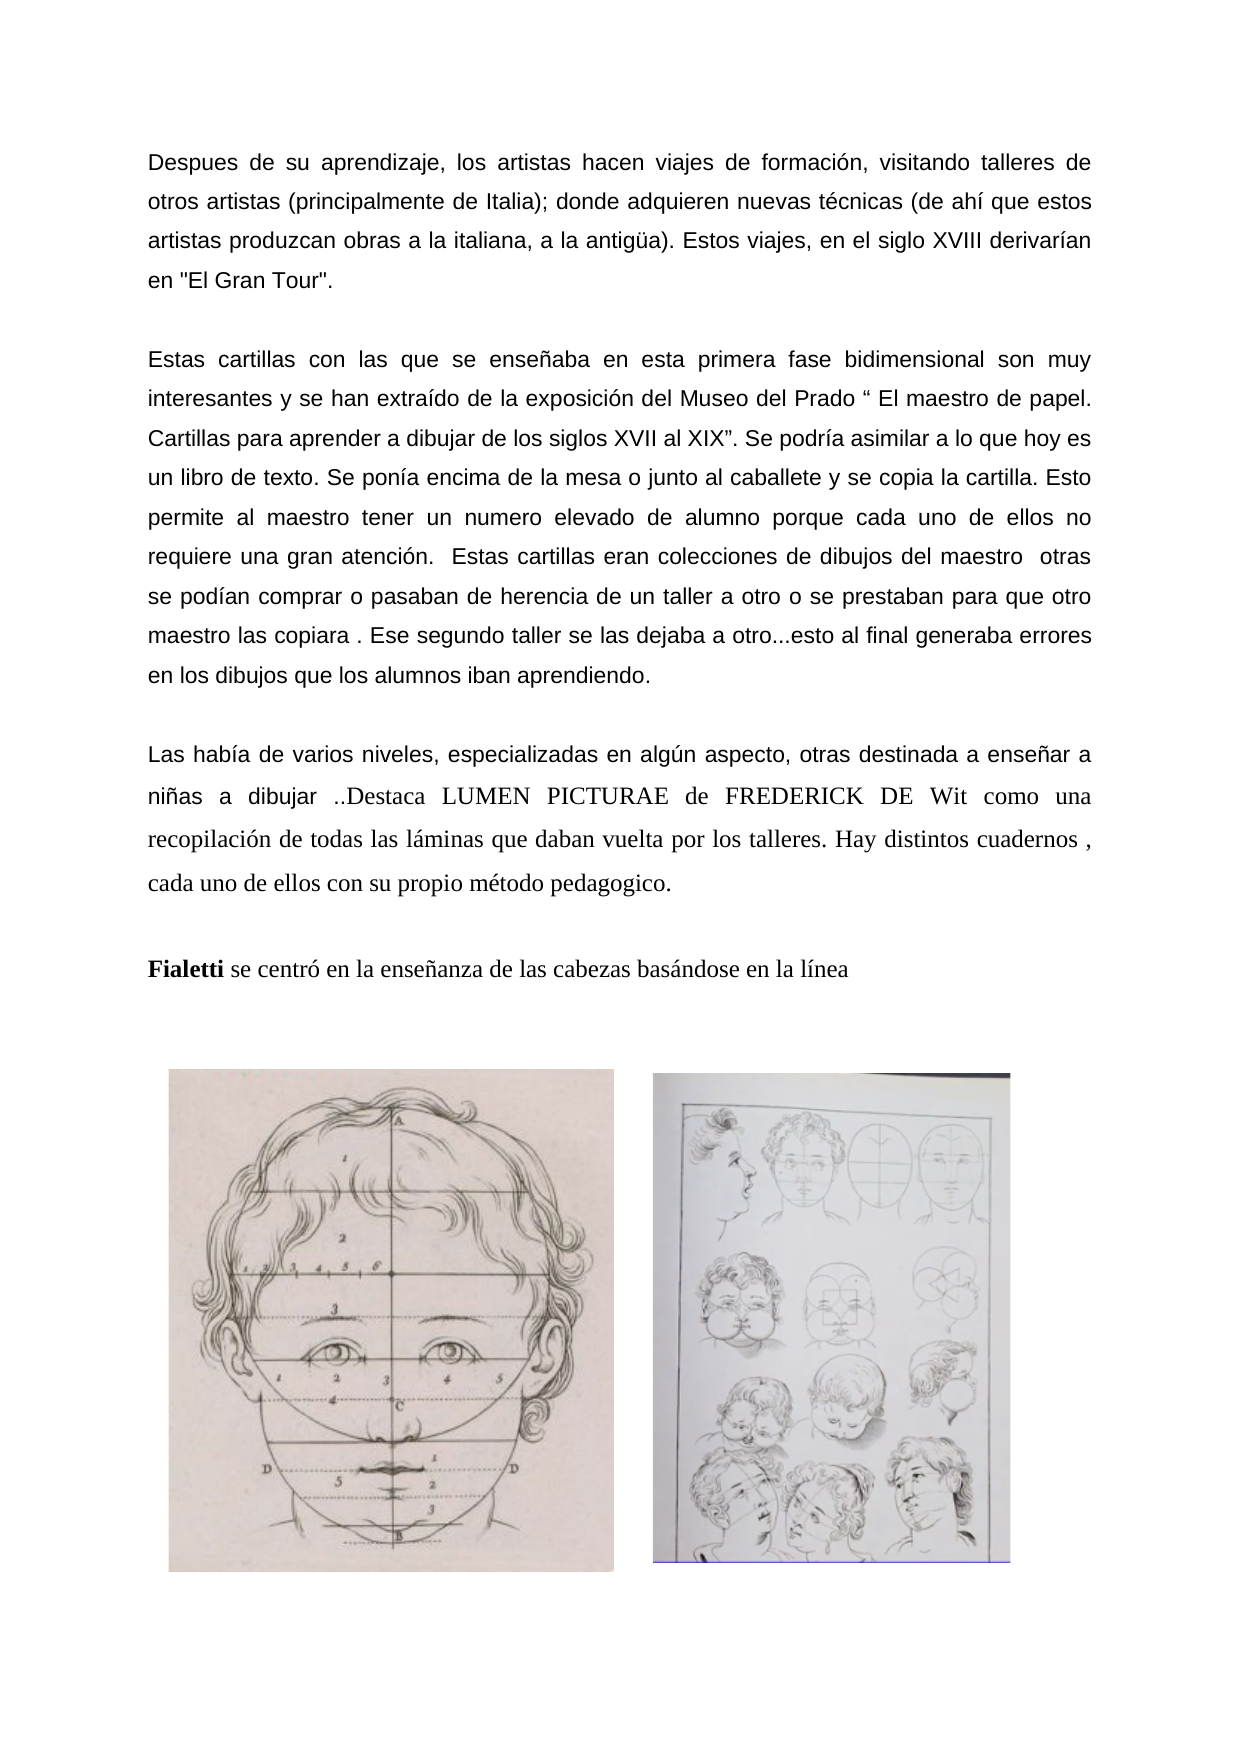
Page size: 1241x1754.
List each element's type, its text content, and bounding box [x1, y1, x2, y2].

text Las había de varios niveles, especializadas en algún aspecto, otras destinada a enseñar a niñas a dibujar ..Destaca LUMEN PICTURAE de FREDERICK DE Wit como una recopilación de todas las láminas que daban vuelta por los talleres. Hay distintos cuadernos , cada uno de ellos con su propio método pedagogico. [148, 741, 1093, 896]
text Fialetti se centró en la enseñanza de las cabezas basándose en la línea [148, 954, 1093, 983]
text Estas cartillas con las que se enseñaba en esta primera fase bidimensional son muy interesantes y se han extraído de la exposición del Museo del Prado “ El maestro de papel. Cartillas para aprender a dibujar de los siglos XVII al XIX”. Se podría asimilar a lo que hoy es un libro de texto. Se ponía encima de la mesa o junto al caballete y se copia la cartilla. Esto permite al maestro tener un numero elevado de alumno porque cada uno de ellos no requiere una gran atención. Estas cartillas eran colecciones de dibujos del maestro otras se podían comprar o pasaban de herencia de un taller a otro o se prestaban para que otro maestro las copiara . Ese segundo taller se las dejaba a otro...esto al final generaba errores en los dibujos que los alumnos iban aprendiendo. [148, 346, 1093, 688]
picture [168, 1069, 614, 1572]
text Despues de su aprendizaje, los artistas hacen viajes de formación, visitando talleres de otros artistas (principalmente de Italia); donde adquieren nuevas técnicas (de ahí que estos artistas produzcan obras a la italiana, a la antigüa). Estos viajes, en el siglo XVIII derivarían en "El Gran Tour". [148, 148, 1093, 293]
picture [652, 1073, 917, 1563]
